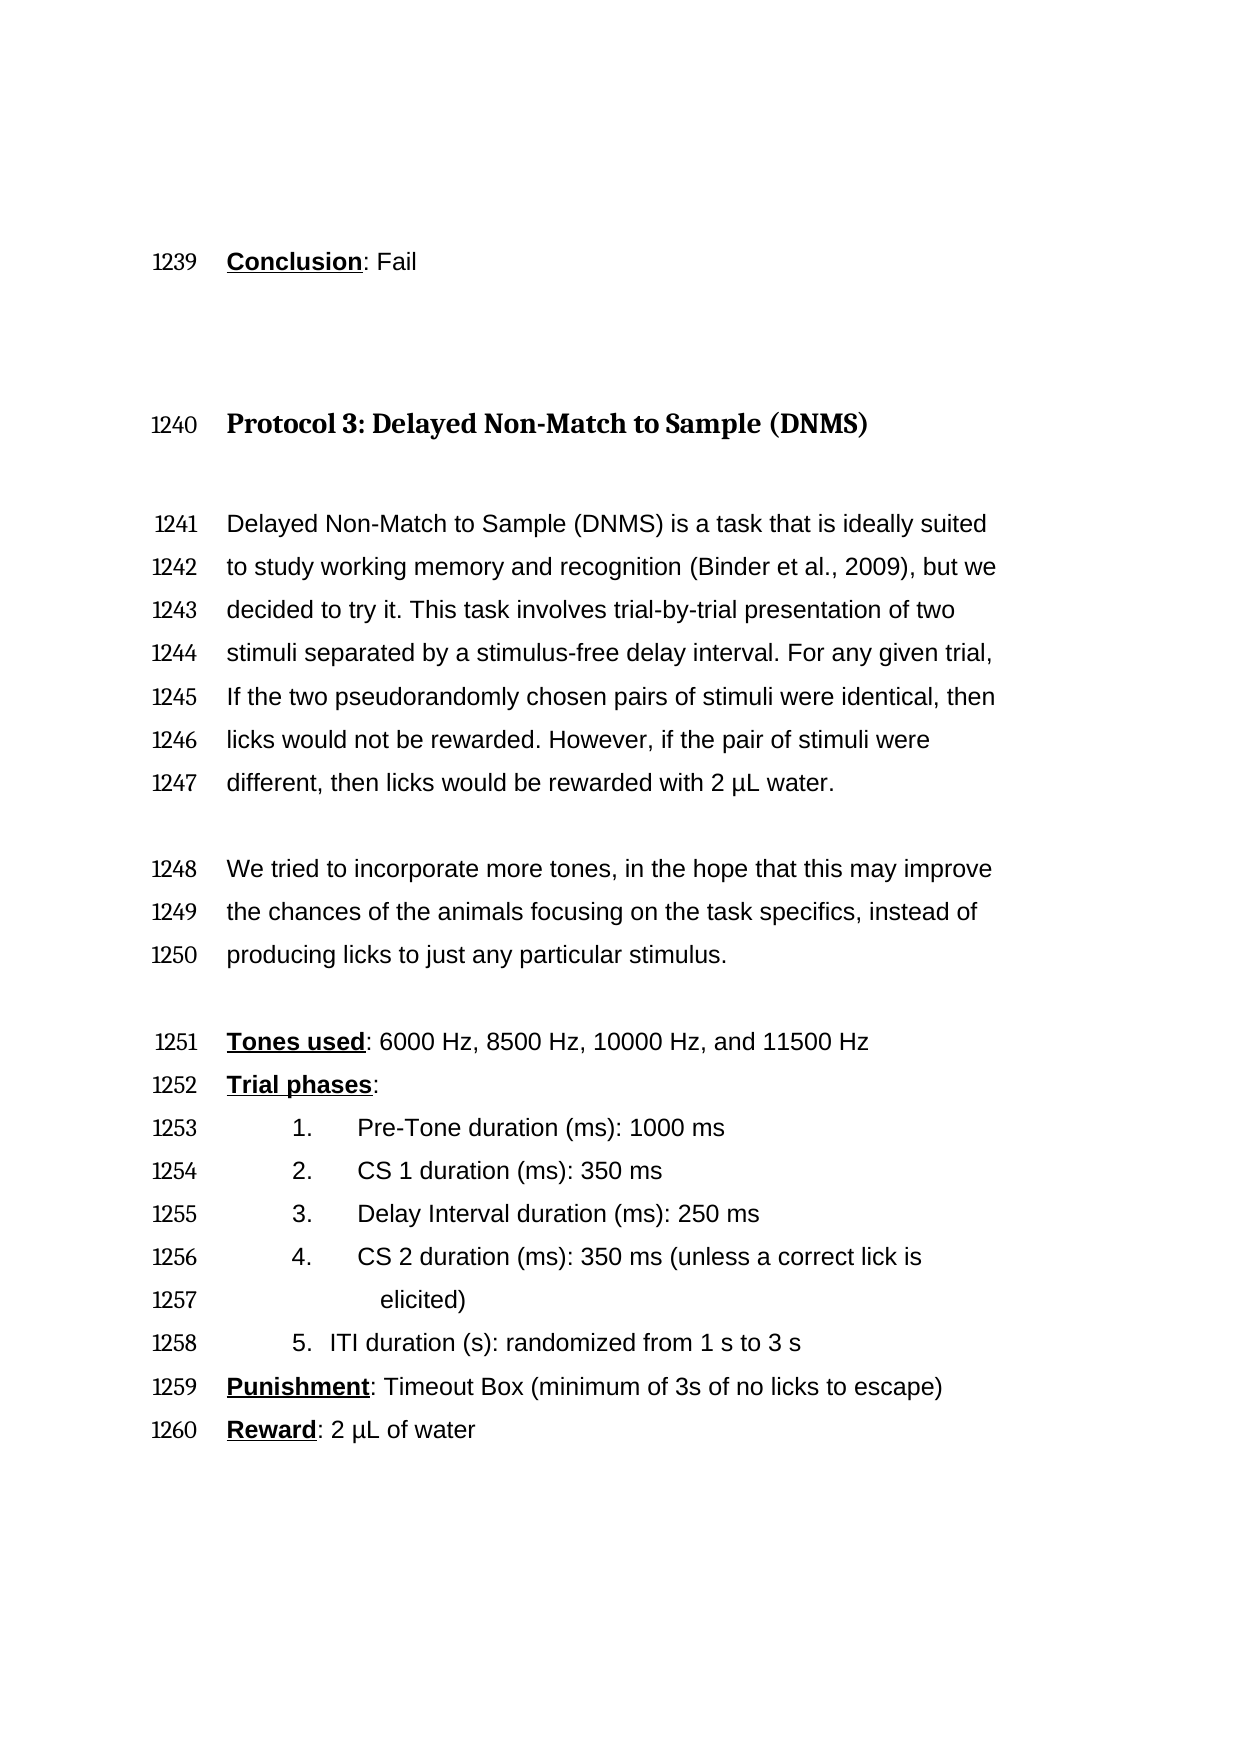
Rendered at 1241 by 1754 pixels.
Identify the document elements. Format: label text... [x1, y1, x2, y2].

list CS 2 duration (ms): 350 ms (unless a correct lick is elicited) [291, 1242, 1014, 1314]
text Delayed Non-Match to Sample (DNMS) is a task that is ideally suited to study working memory and recognition (Binder et al., 2009), but we decided to try it. This task involves trial-by-trial presentation of two stimuli separated by a stimulus-free delay interval. For any given trial, If the two pseudorandomly chosen pairs of stimuli were identical, then licks would not be rewarded. However, if the pair of stimuli were different, then licks would be rewarded with 2 µL water. [226, 509, 1014, 797]
text Punishment: Timeout Box (minimum of 3s of no licks to escape) [226, 1372, 1014, 1400]
text Trial phases: [226, 1070, 1014, 1098]
text Tones used: 6000 Hz, 8500 Hz, 10000 Hz, and 11500 Hz [226, 1027, 1014, 1055]
text Reward: 2 µL of water [226, 1415, 1014, 1443]
list Delay Interval duration (ms): 250 ms [292, 1199, 1014, 1228]
list Pre-Tone duration (ms): 1000 ms [292, 1113, 1014, 1142]
list CS 1 duration (ms): 350 ms [292, 1156, 1014, 1185]
text Conclusion: Fail [226, 247, 1014, 276]
text We tried to incorporate more tones, in the hope that this may improve the chances of the animals focusing on the task specifics, instead of producing licks to just any particular stimulus. [226, 854, 1014, 969]
list ITI duration (s): randomized from 1 s to 3 s [292, 1328, 1014, 1357]
subtitle Protocol 3: Delayed Non-Match to Sample (DNMS) [226, 407, 1014, 441]
